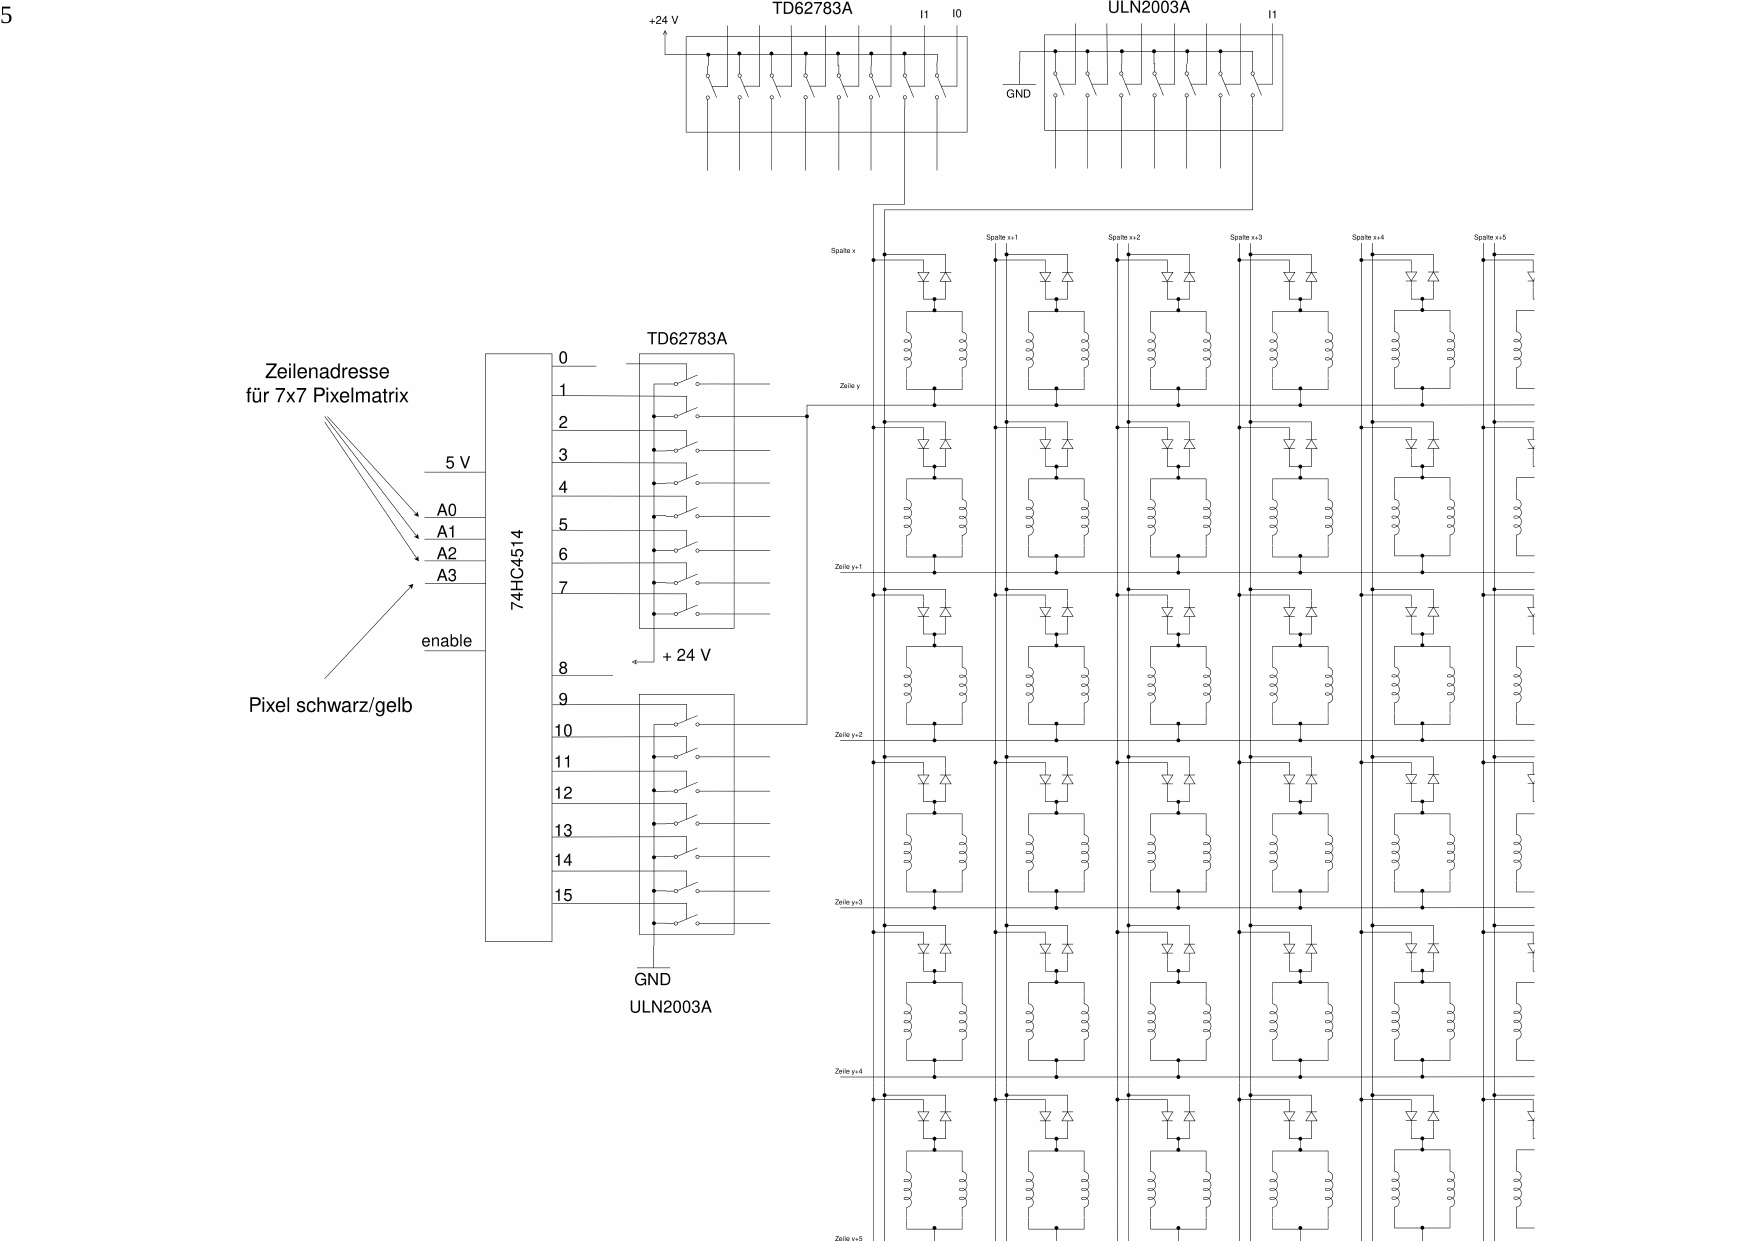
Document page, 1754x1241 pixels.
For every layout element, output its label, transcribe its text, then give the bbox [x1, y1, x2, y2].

text 5 [0, 0, 219, 29]
text [1535, 0, 1754, 29]
